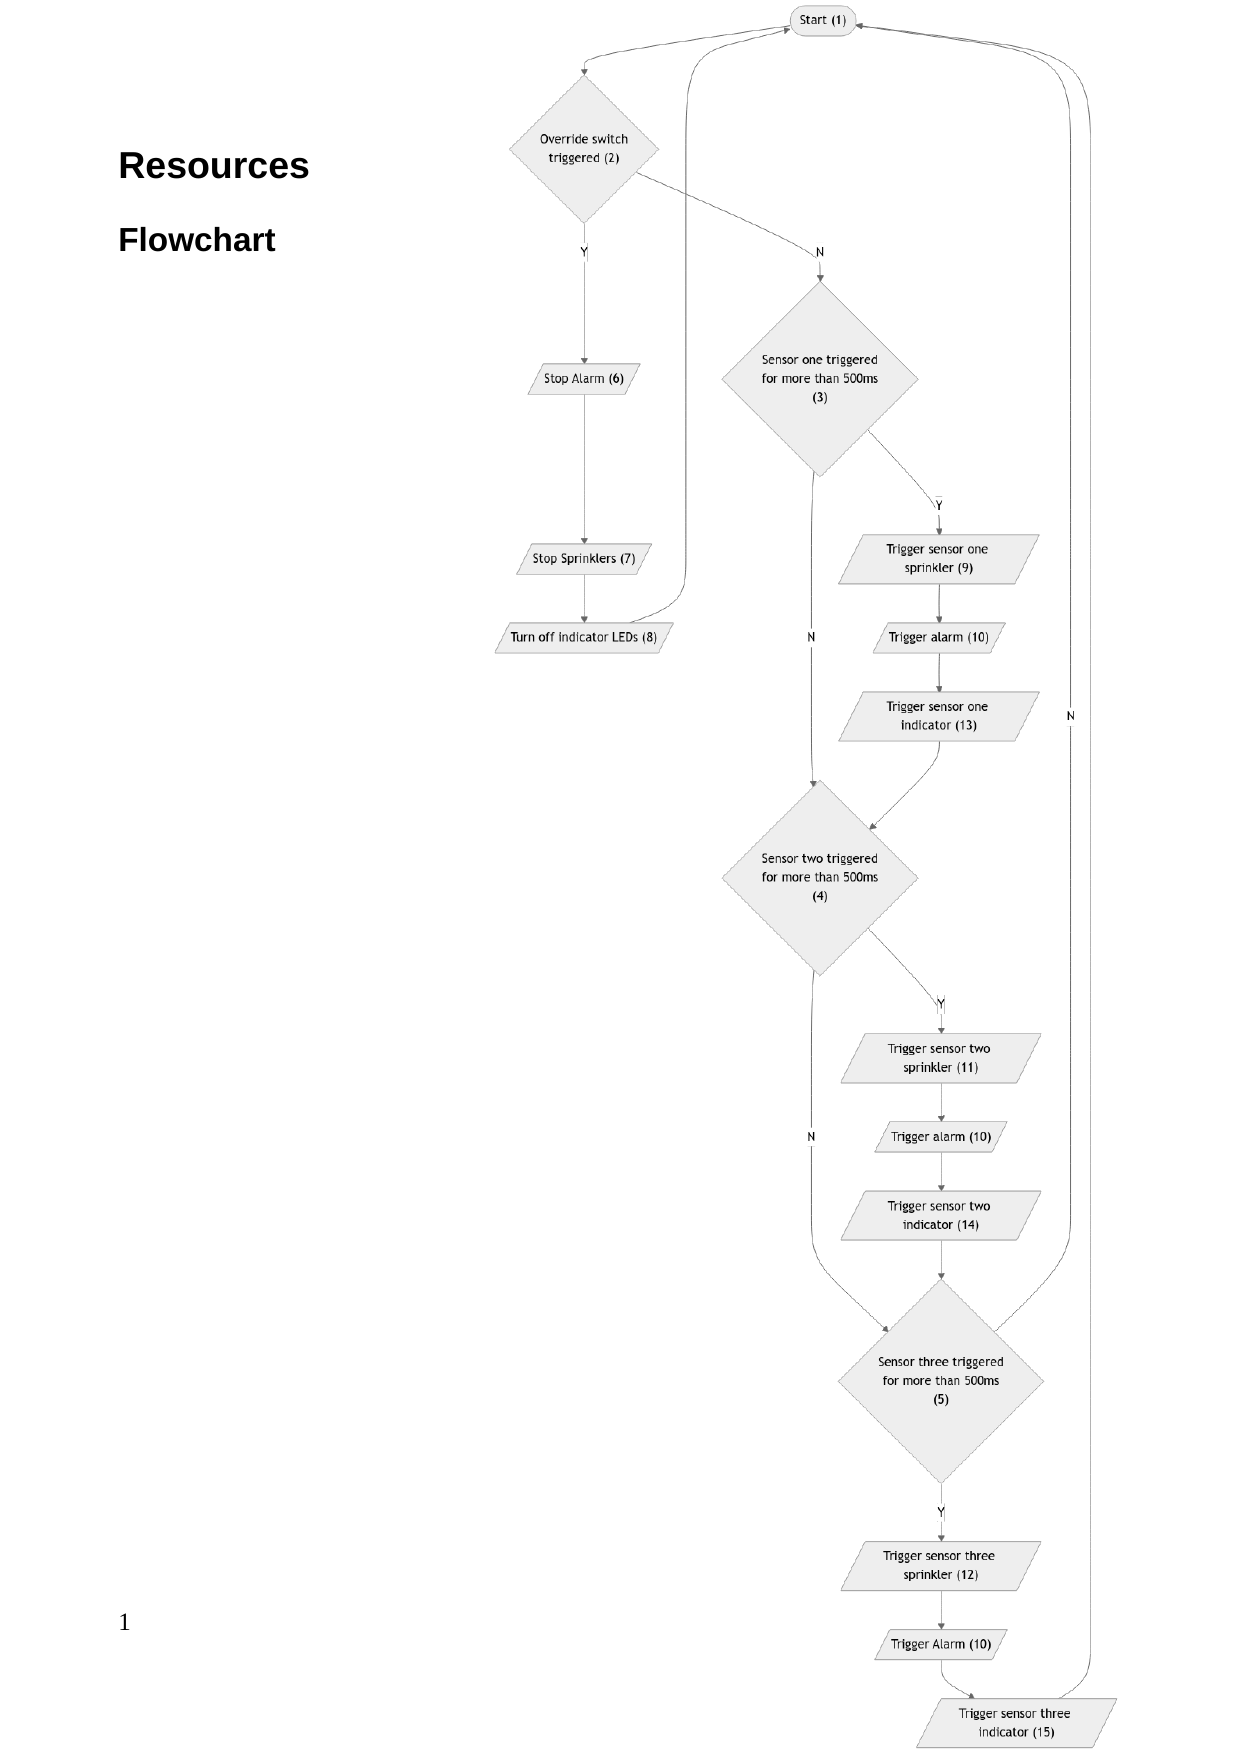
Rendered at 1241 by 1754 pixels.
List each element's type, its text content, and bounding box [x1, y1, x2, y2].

subtitle Resources [118, 143, 488, 186]
subtitle Flowchart [118, 219, 488, 258]
picture [488, 0, 1123, 1754]
